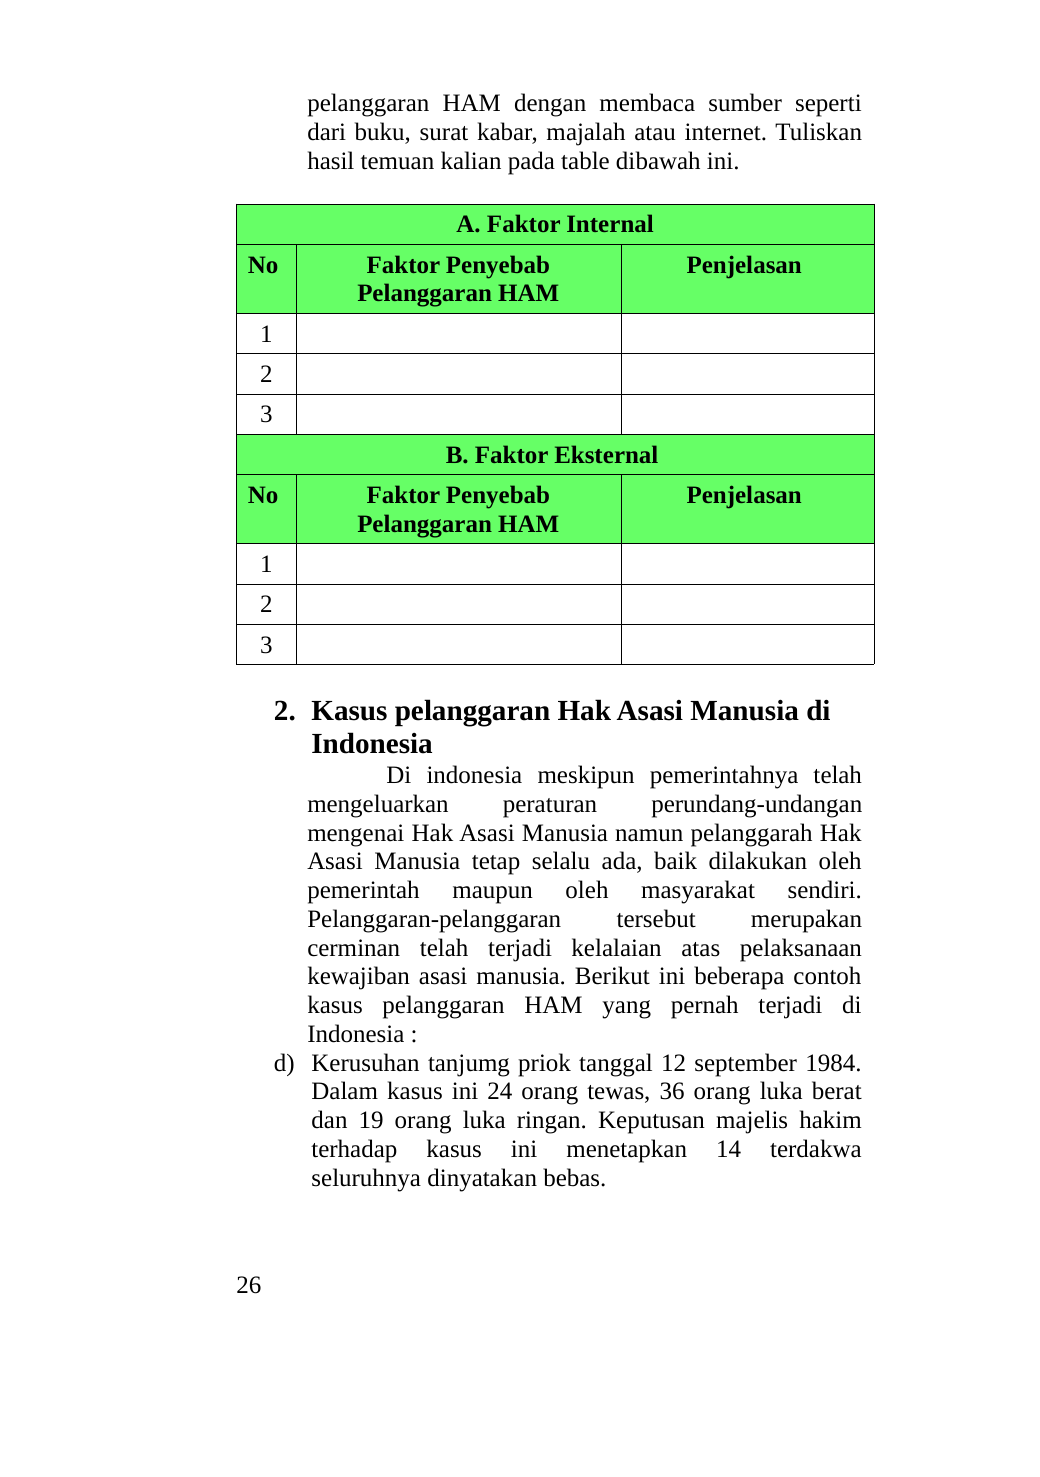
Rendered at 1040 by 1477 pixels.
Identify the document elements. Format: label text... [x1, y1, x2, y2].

table_cell [622, 585, 874, 624]
text Di indonesia meskipun pemerintahnya telah mengeluarkan peraturan perundang-undangan mengenai Hak Asasi Manusia namun pelanggarah Hak Asasi Manusia tetap selalu ada, baik dilakukan oleh pemerintah maupun oleh masyarakat sendiri. Pelanggaran-pelanggaran tersebut merupakan cerminan telah terjadi kelalaian atas pelaksanaan kewajiban asasi manusia. Berikut ini beberapa contoh kasus pelanggaran HAM yang pernah terjadi di Indonesia : [307, 760, 862, 1048]
table_cell Penjelasan [622, 475, 874, 543]
table_cell Faktor Penyebab Pelanggaran HAM [297, 245, 621, 313]
list Kerusuhan tanjumg priok tanggal 12 september 1984. Dalam kasus ini 24 orang tewas, 36 orang luka berat dan 19 orang luka ringan. Keputusan majelis hakim terhadap kasus ini menetapkan 14 terdakwa seluruhnya dinyatakan bebas. [274, 1048, 862, 1191]
table_cell [297, 585, 621, 624]
text pelanggaran HAM dengan membaca sumber seperti dari buku, surat kabar, majalah atau internet. Tuliskan hasil temuan kalian pada table dibawah ini. [307, 88, 862, 175]
table_cell [297, 625, 621, 664]
table_cell [622, 314, 874, 353]
table_cell [297, 354, 621, 393]
table_cell [297, 395, 621, 434]
table_cell Penjelasan [622, 245, 874, 313]
table_cell 2 [237, 354, 296, 393]
table_cell No [237, 245, 296, 313]
table_cell [622, 395, 874, 434]
table_cell [297, 314, 621, 353]
table_cell B. Faktor Eksternal [237, 435, 874, 474]
table_cell [622, 625, 874, 664]
table_header A. Faktor Internal [237, 205, 874, 244]
table_cell 1 [237, 544, 296, 583]
table_cell No [237, 475, 296, 543]
table_cell Faktor Penyebab Pelanggaran HAM [297, 475, 621, 543]
table_cell 2 [237, 585, 296, 624]
table_cell 3 [237, 395, 296, 434]
table_cell 1 [237, 314, 296, 353]
table_cell [622, 354, 874, 393]
table_cell [297, 544, 621, 583]
table_cell [622, 544, 874, 583]
list Kasus pelanggaran Hak Asasi Manusia di Indonesia [274, 693, 862, 760]
table_cell 3 [237, 625, 296, 664]
